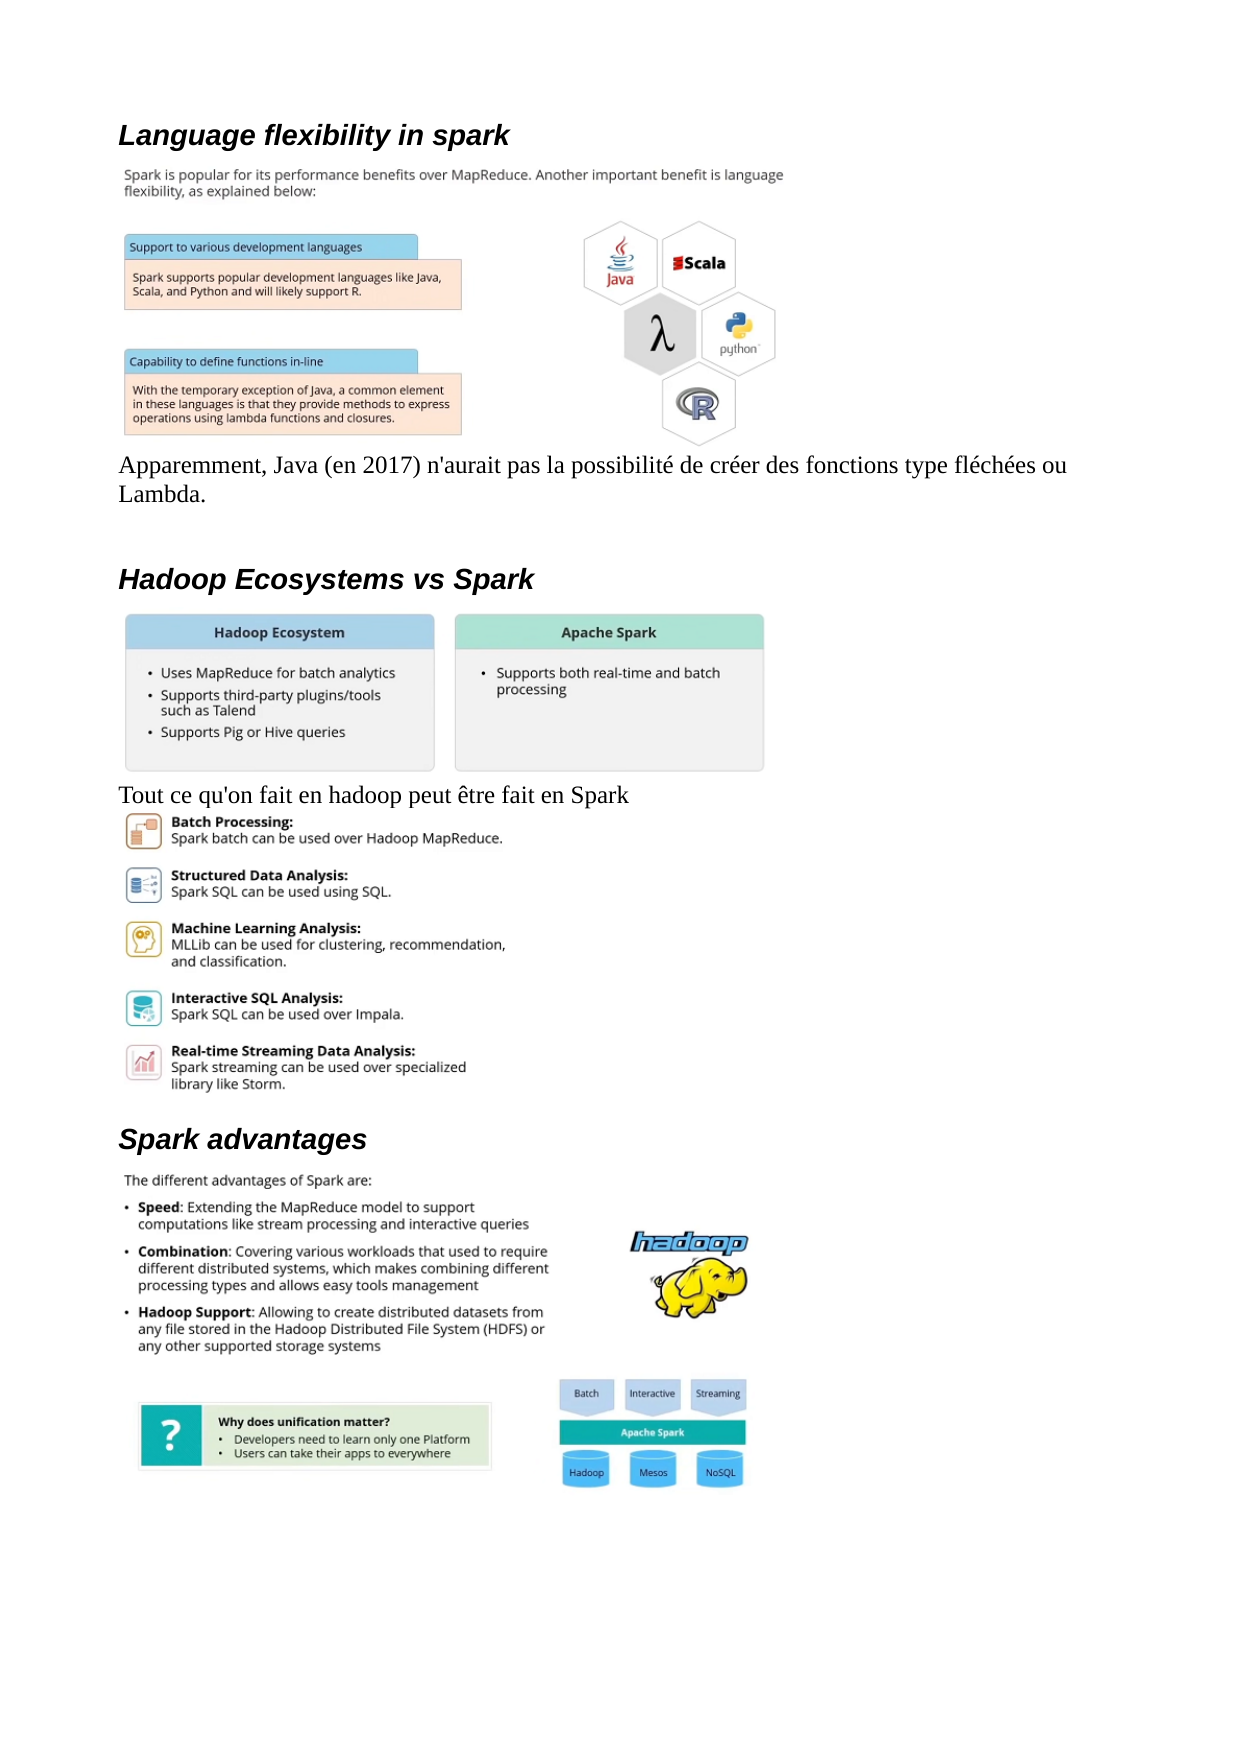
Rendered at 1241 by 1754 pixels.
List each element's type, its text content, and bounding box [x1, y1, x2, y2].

subtitle Hadoop Ecosystems vs Spark [118, 562, 1122, 595]
picture [118, 808, 528, 1097]
text Apparemment, Java (en 2017) n'aurait pas la possibilité de créer des fonctions type fléchées ou Lambda. [118, 451, 1122, 508]
subtitle Language flexibility in spark [118, 118, 1122, 152]
subtitle Spark advantages [118, 1122, 1122, 1156]
picture [118, 164, 789, 451]
picture [118, 607, 774, 780]
text Tout ce qu'on fait en hadoop peut être fait en Spark [118, 780, 1122, 808]
picture [118, 1168, 760, 1496]
